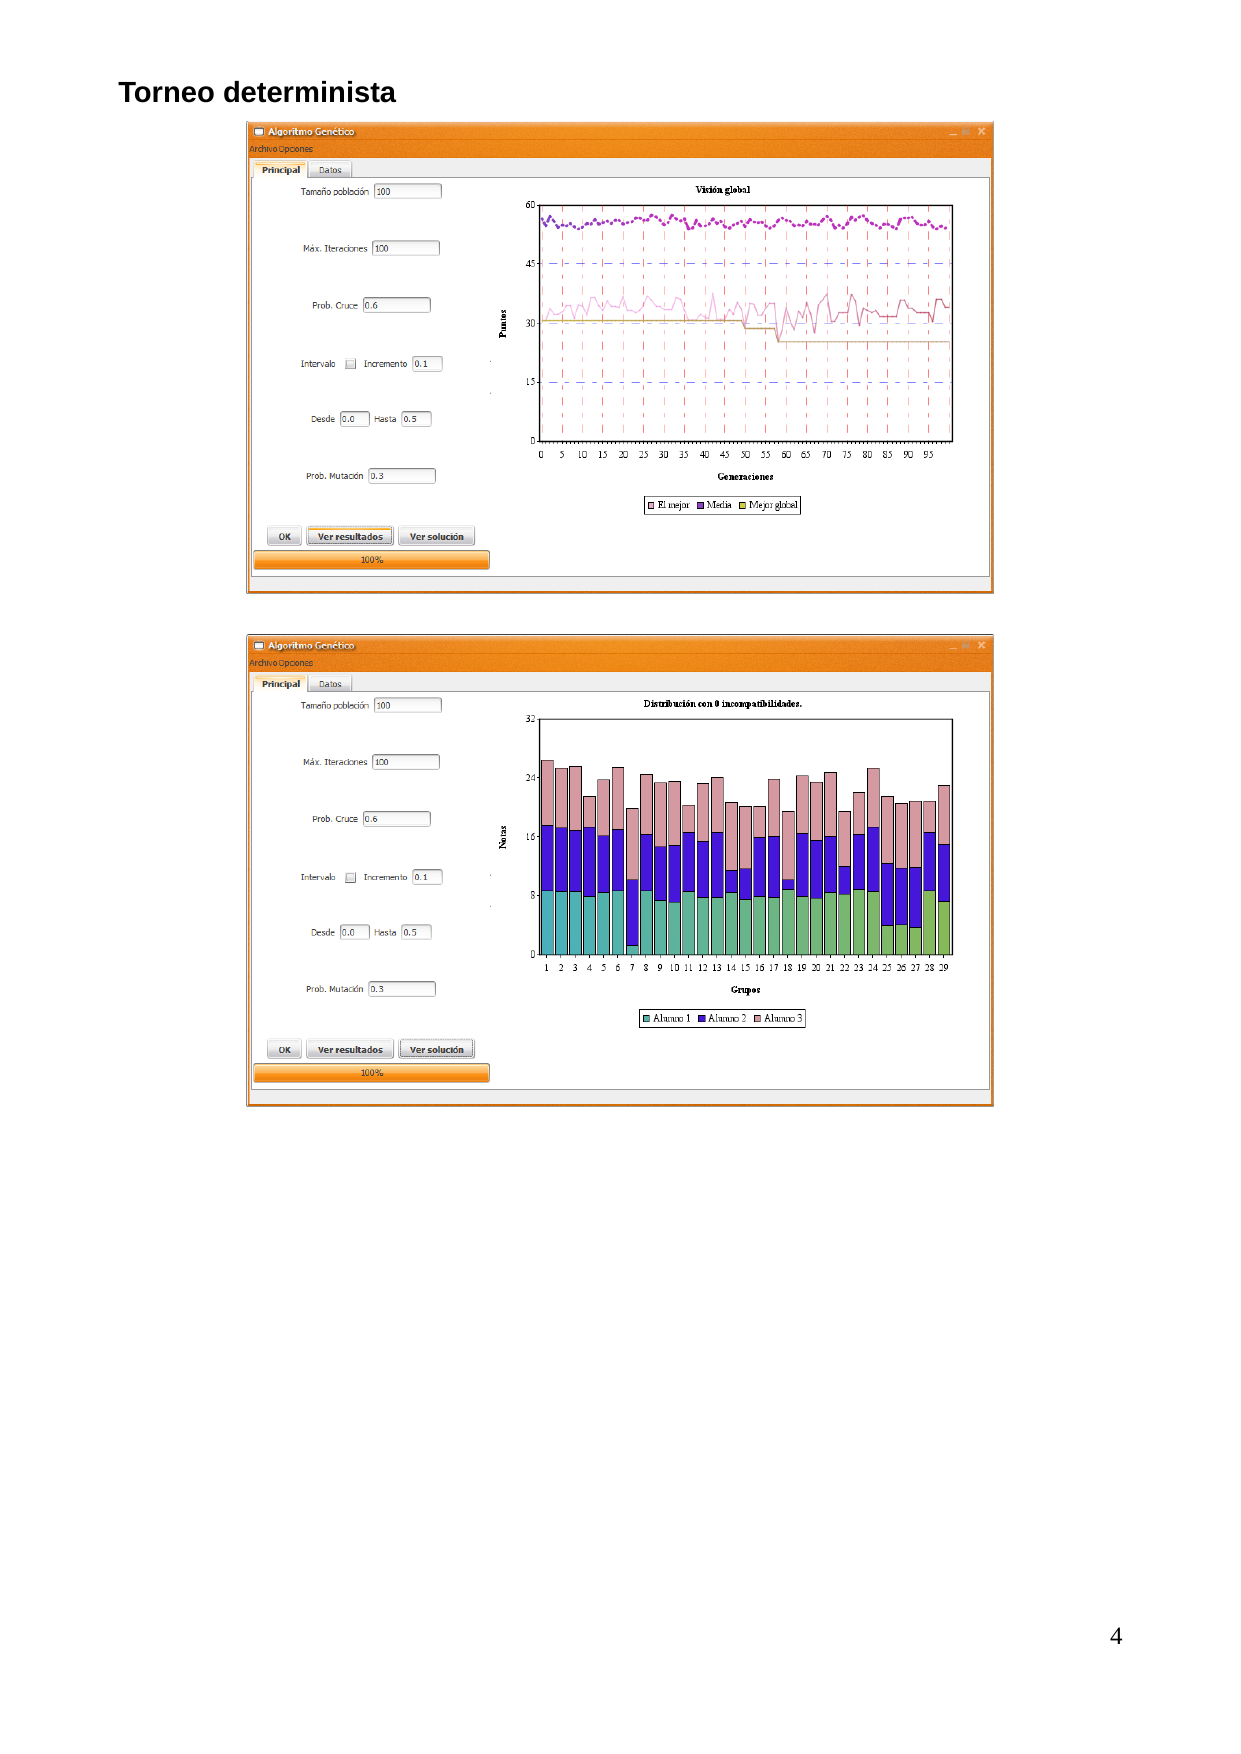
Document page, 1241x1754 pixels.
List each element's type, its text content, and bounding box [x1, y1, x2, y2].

subtitle Torneo determinista [118, 75, 1122, 108]
